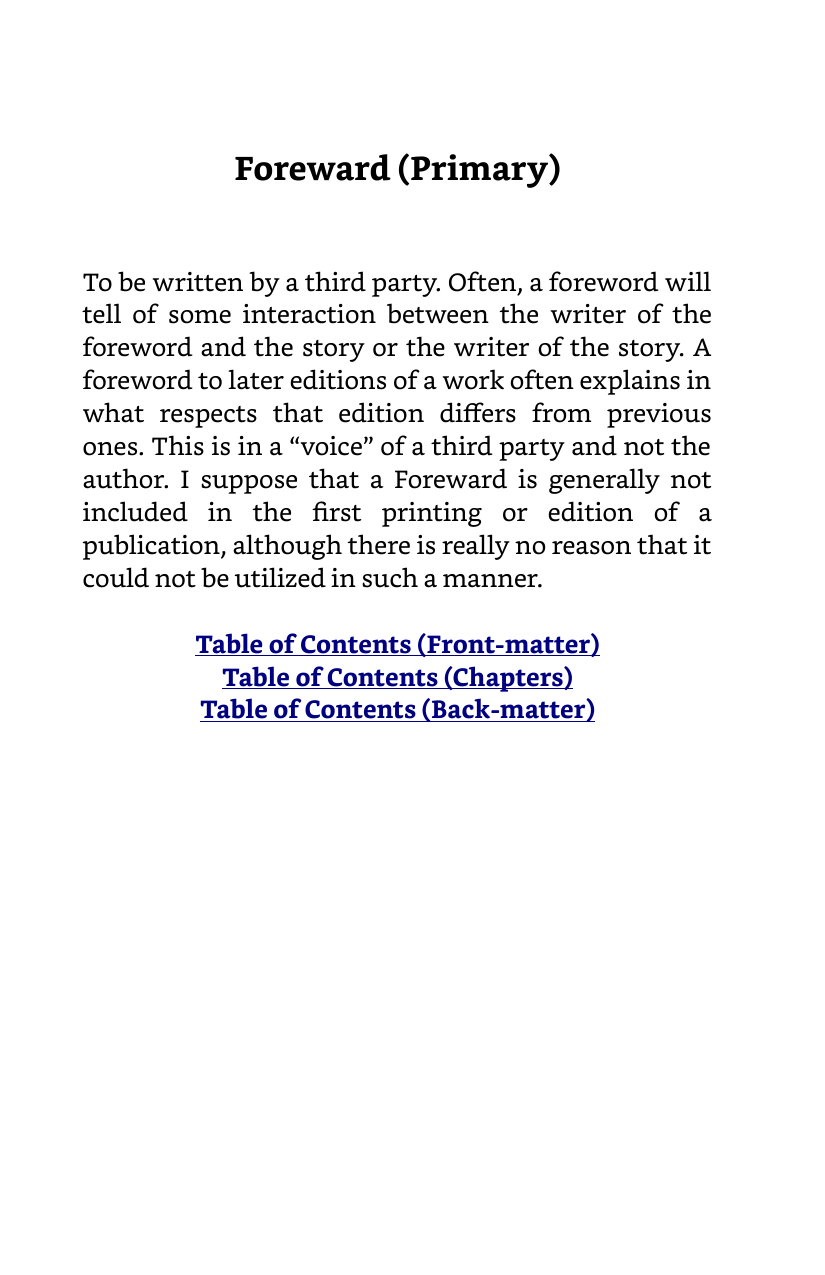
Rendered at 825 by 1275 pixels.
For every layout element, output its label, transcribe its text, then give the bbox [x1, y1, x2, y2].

text Table of Contents (Back-matter) [82, 692, 712, 725]
text To be written by a third party. Often, a foreword will tell of some interaction between the writer of the foreword and the story or the writer of the story. A foreword to later editions of a work often explains in what respects that edition differs from previous ones. This is in a “voice” of a third party and not the author. I suppose that a Foreward is generally not included in the first printing or edition of a publication, although there is really no reason that it could not be utilized in such a manner. [82, 264, 712, 594]
text Table of Contents (Front-matter) [82, 627, 712, 659]
text Table of Contents (Chapters) [82, 659, 712, 692]
subtitle Foreward (Primary) [82, 146, 712, 189]
